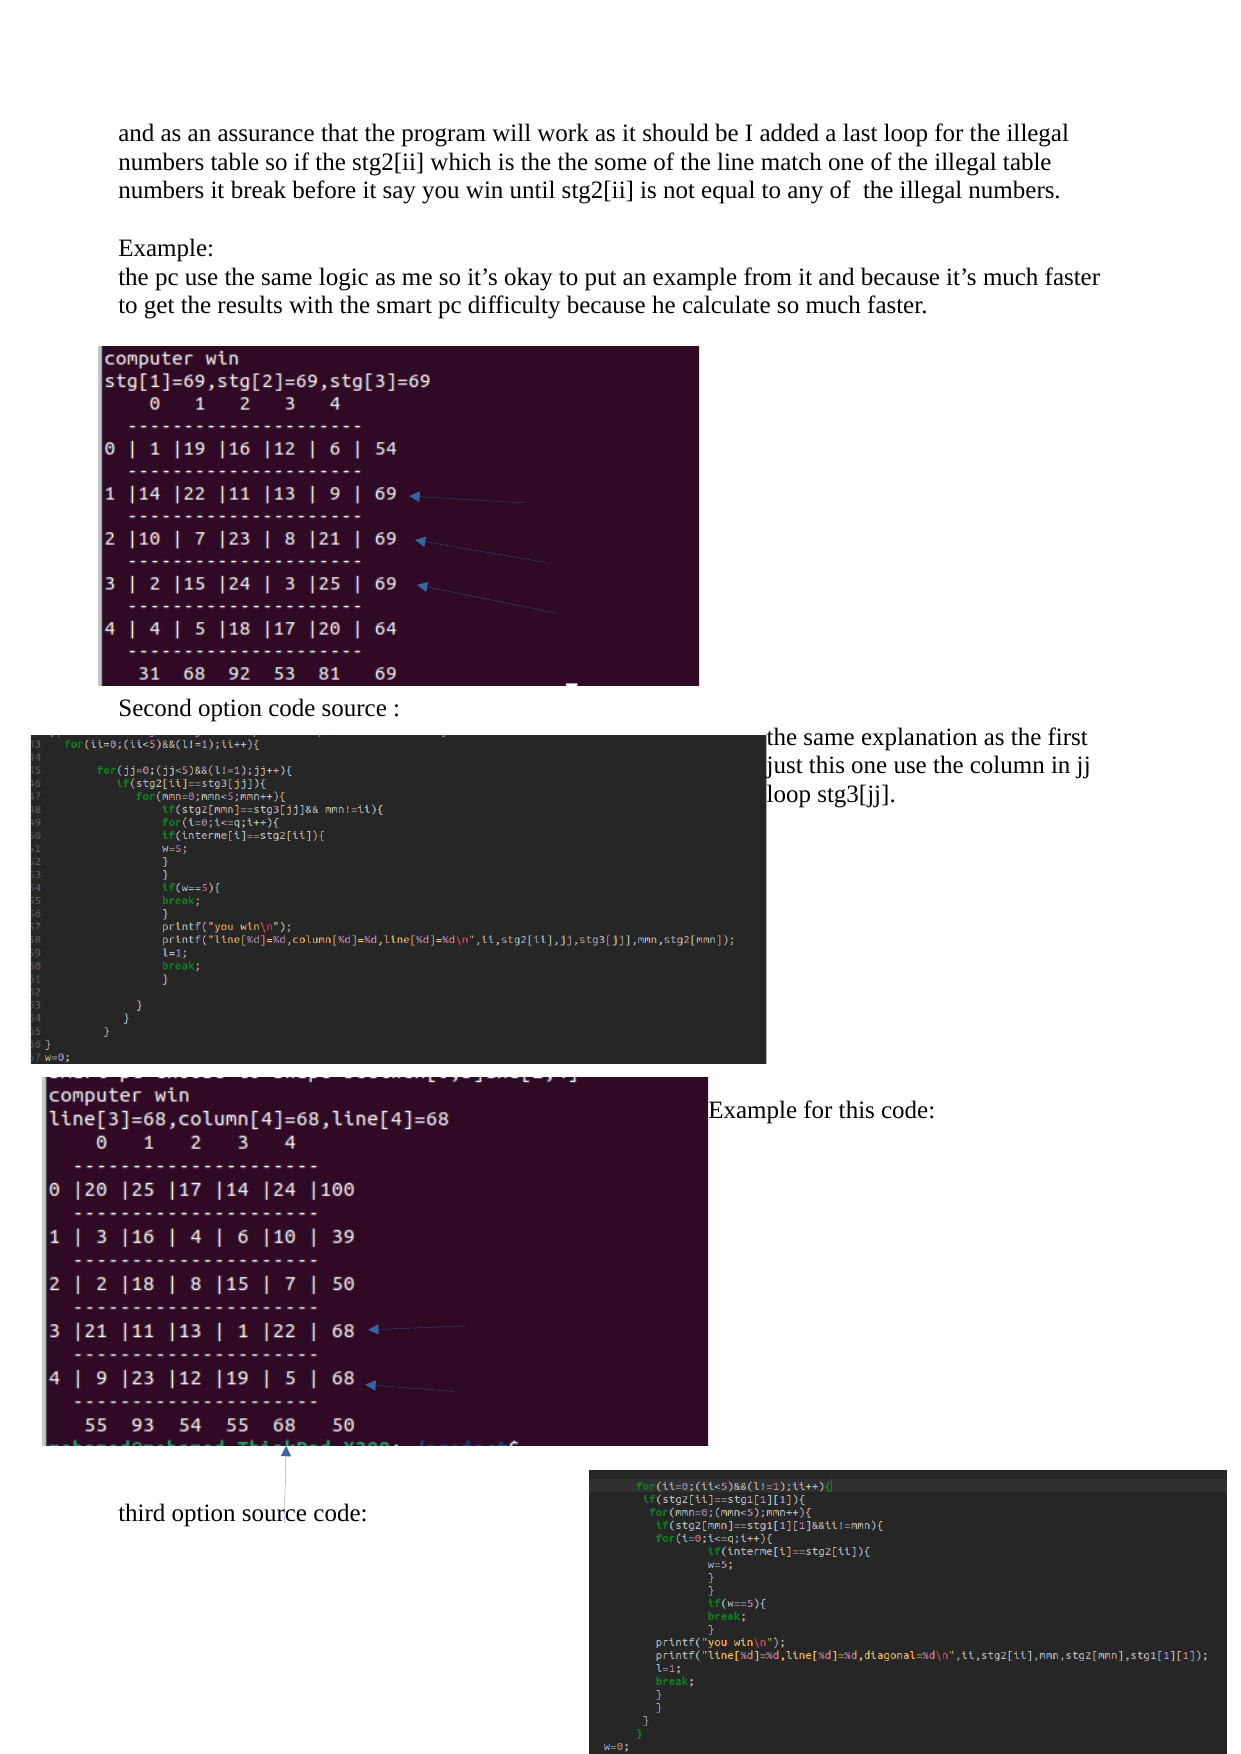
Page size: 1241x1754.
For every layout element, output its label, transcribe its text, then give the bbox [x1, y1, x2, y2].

text the same explanation as the first just this one use the column in jj loop stg3[jj]. [118, 722, 1122, 808]
picture [589, 1470, 1227, 1754]
text and as an assurance that the program will work as it should be I added a last loop for the illegal numbers table so if the stg2[ii] which is the the some of the line match one of the illegal table numbers it break before it say you win until stg2[ii] is not equal to any of the illegal numbers. [118, 118, 1122, 204]
text Example for this code: [709, 1096, 1122, 1124]
text Second option code source : [118, 693, 1122, 722]
text the pc use the same logic as me so it’s okay to put an example from it and because it’s much faster to get the results with the smart pc difficulty because he calculate so much faster. [118, 262, 1122, 319]
picture [41, 1077, 709, 1446]
text Example: [118, 233, 1122, 262]
text third option source code: [118, 1498, 589, 1527]
picture [30, 735, 767, 1064]
picture [97, 346, 700, 686]
